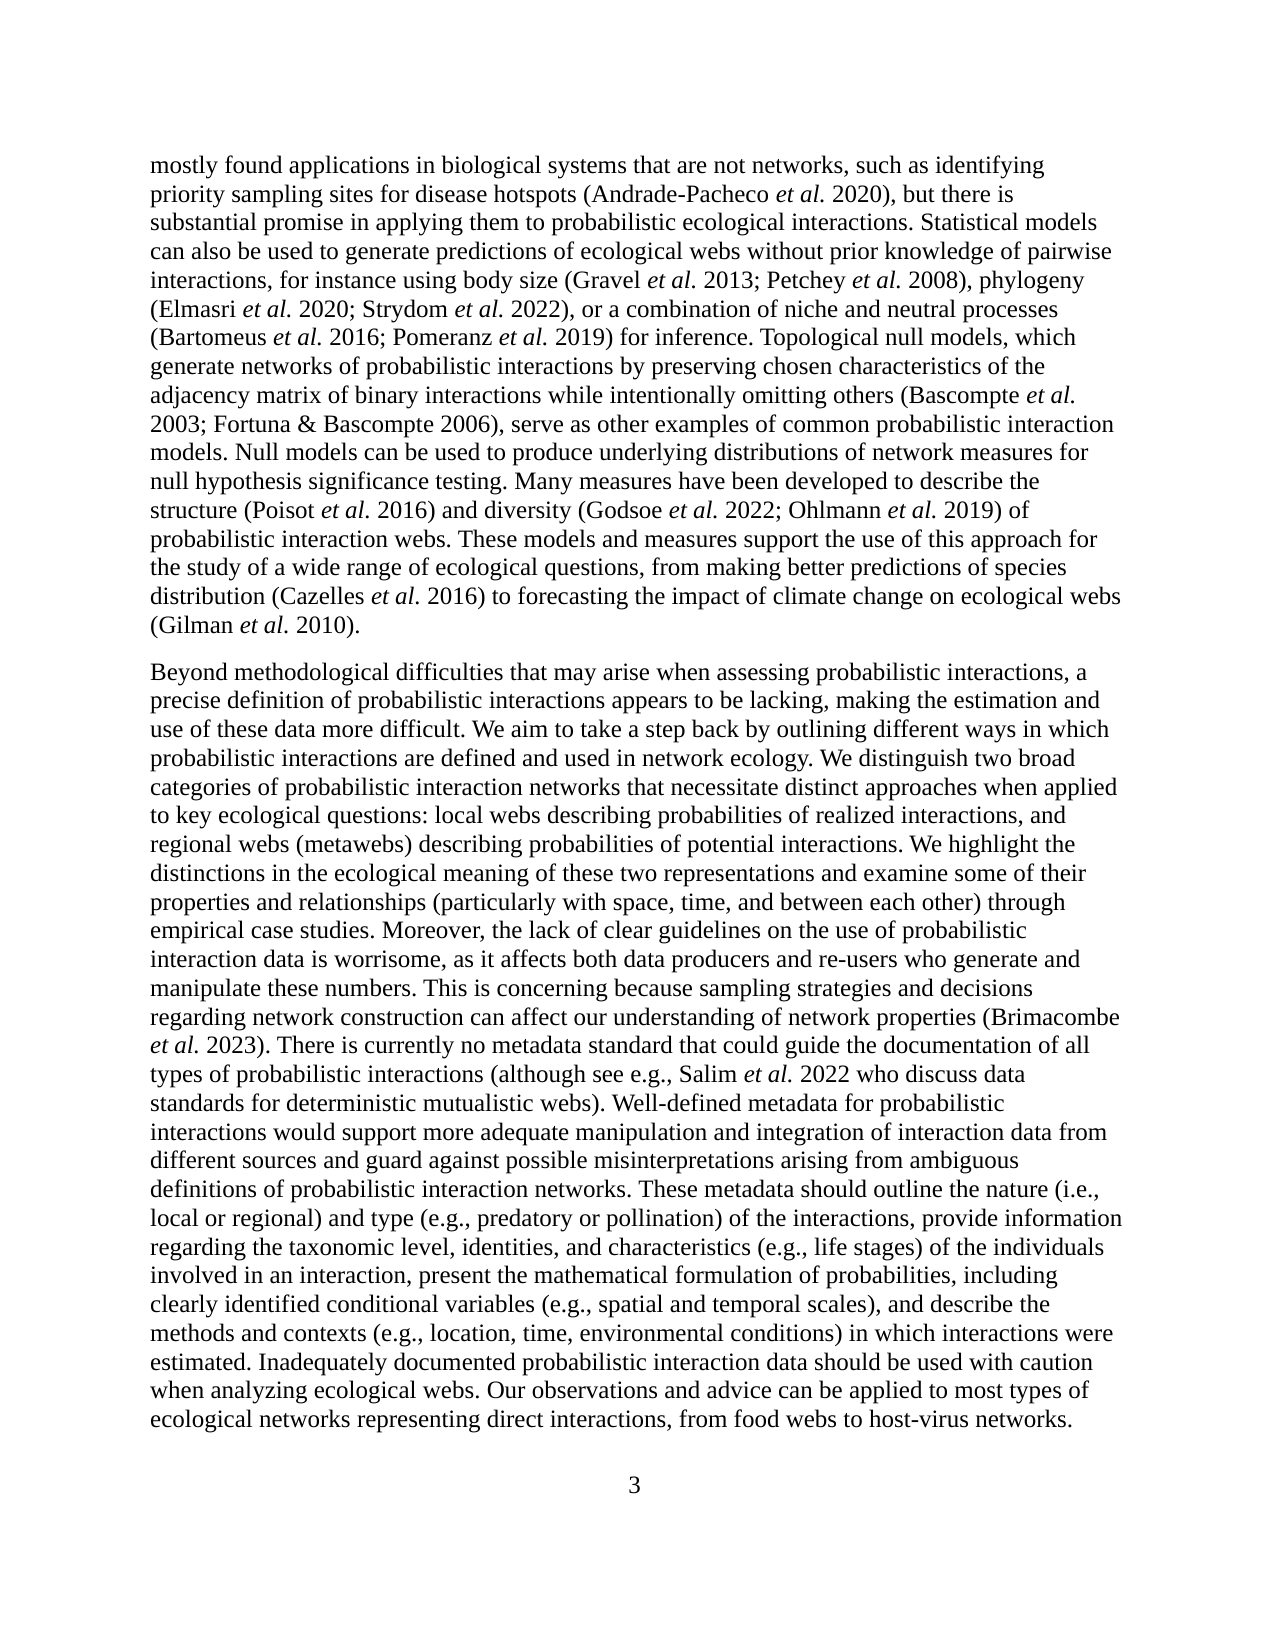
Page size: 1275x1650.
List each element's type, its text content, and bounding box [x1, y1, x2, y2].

text mostly found applications in biological systems that are not networks, such as identifying priority sampling sites for disease hotspots (Andrade-Pacheco et al. 2020), but there is substantial promise in applying them to probabilistic ecological interactions. Statistical models can also be used to generate predictions of ecological webs without prior knowledge of pairwise interactions, for instance using body size (Gravel et al. 2013; Petchey et al. 2008), phylogeny (Elmasri et al. 2020; Strydom et al. 2022), or a combination of niche and neutral processes (Bartomeus et al. 2016; Pomeranz et al. 2019) for inference. Topological null models, which generate networks of probabilistic interactions by preserving chosen characteristics of the adjacency matrix of binary interactions while intentionally omitting others (Bascompte et al. 2003; Fortuna & Bascompte 2006), serve as other examples of common probabilistic interaction models. Null models can be used to produce underlying distributions of network measures for null hypothesis significance testing. Many measures have been developed to describe the structure (Poisot et al. 2016) and diversity (Godsoe et al. 2022; Ohlmann et al. 2019) of probabilistic interaction webs. These models and measures support the use of this approach for the study of a wide range of ecological questions, from making better predictions of species distribution (Cazelles et al. 2016) to forecasting the impact of climate change on ecological webs (Gilman et al. 2010). [150, 150, 1125, 639]
text Beyond methodological difficulties that may arise when assessing probabilistic interactions, a precise definition of probabilistic interactions appears to be lacking, making the estimation and use of these data more difficult. We aim to take a step back by outlining different ways in which probabilistic interactions are defined and used in network ecology. We distinguish two broad categories of probabilistic interaction networks that necessitate distinct approaches when applied to key ecological questions: local webs describing probabilities of realized interactions, and regional webs (metawebs) describing probabilities of potential interactions. We highlight the distinctions in the ecological meaning of these two representations and examine some of their properties and relationships (particularly with space, time, and between each other) through empirical case studies. Moreover, the lack of clear guidelines on the use of probabilistic interaction data is worrisome, as it affects both data producers and re-users who generate and manipulate these numbers. This is concerning because sampling strategies and decisions regarding network construction can affect our understanding of network properties (Brimacombe et al. 2023). There is currently no metadata standard that could guide the documentation of all types of probabilistic interactions (although see e.g., Salim et al. 2022 who discuss data standards for deterministic mutualistic webs). Well-defined metadata for probabilistic interactions would support more adequate manipulation and integration of interaction data from different sources and guard against possible misinterpretations arising from ambiguous definitions of probabilistic interaction networks. These metadata should outline the nature (i.e., local or regional) and type (e.g., predatory or pollination) of the interactions, provide information regarding the taxonomic level, identities, and characteristics (e.g., life stages) of the individuals involved in an interaction, present the mathematical formulation of probabilities, including clearly identified conditional variables (e.g., spatial and temporal scales), and describe the methods and contexts (e.g., location, time, environmental conditions) in which interactions were estimated. Inadequately documented probabilistic interaction data should be used with caution when analyzing ecological webs. Our observations and advice can be applied to most types of ecological networks representing direct interactions, from food webs to host-virus networks. [150, 657, 1125, 1433]
